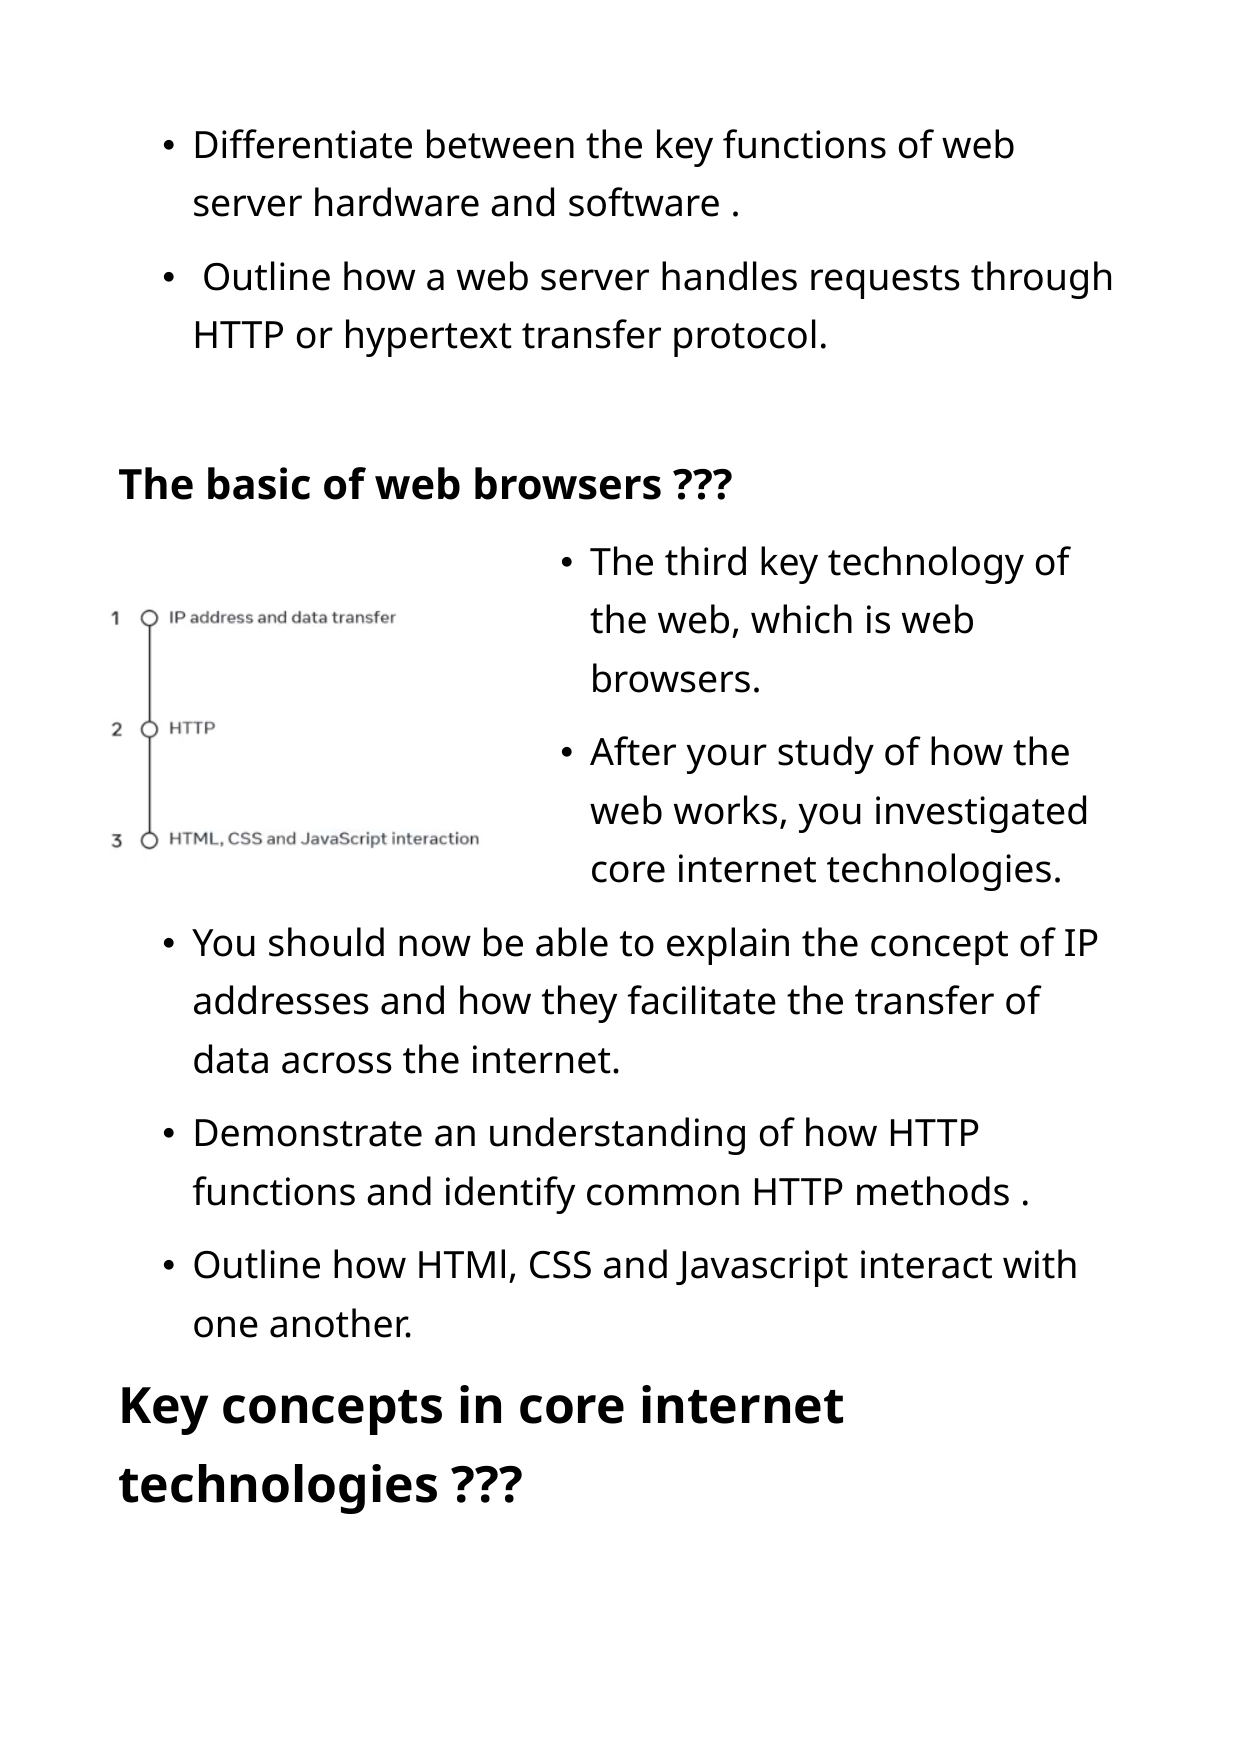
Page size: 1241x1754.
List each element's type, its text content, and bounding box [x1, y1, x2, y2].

list Outline how a web server handles requests through HTTP or hypertext transfer protocol. [162, 250, 1122, 360]
picture [49, 555, 516, 893]
text The basic of web browsers ??? [118, 455, 1122, 512]
list Differentiate between the key functions of web server hardware and software . [162, 118, 1122, 228]
list The third key technology of the web, which is web browsers. [162, 535, 1122, 703]
text Key concepts in core internet technologies ??? [118, 1370, 1122, 1517]
list Outline how HTMl, CSS and Javascript interact with one another. [162, 1238, 1122, 1348]
list After your study of how the web works, you investigated core internet technologies. [162, 725, 1122, 894]
list You should now be able to explain the concept of IP addresses and how they facilitate the transfer of data across the internet. [162, 916, 1122, 1084]
list Demonstrate an understanding of how HTTP functions and identify common HTTP methods . [162, 1106, 1122, 1216]
